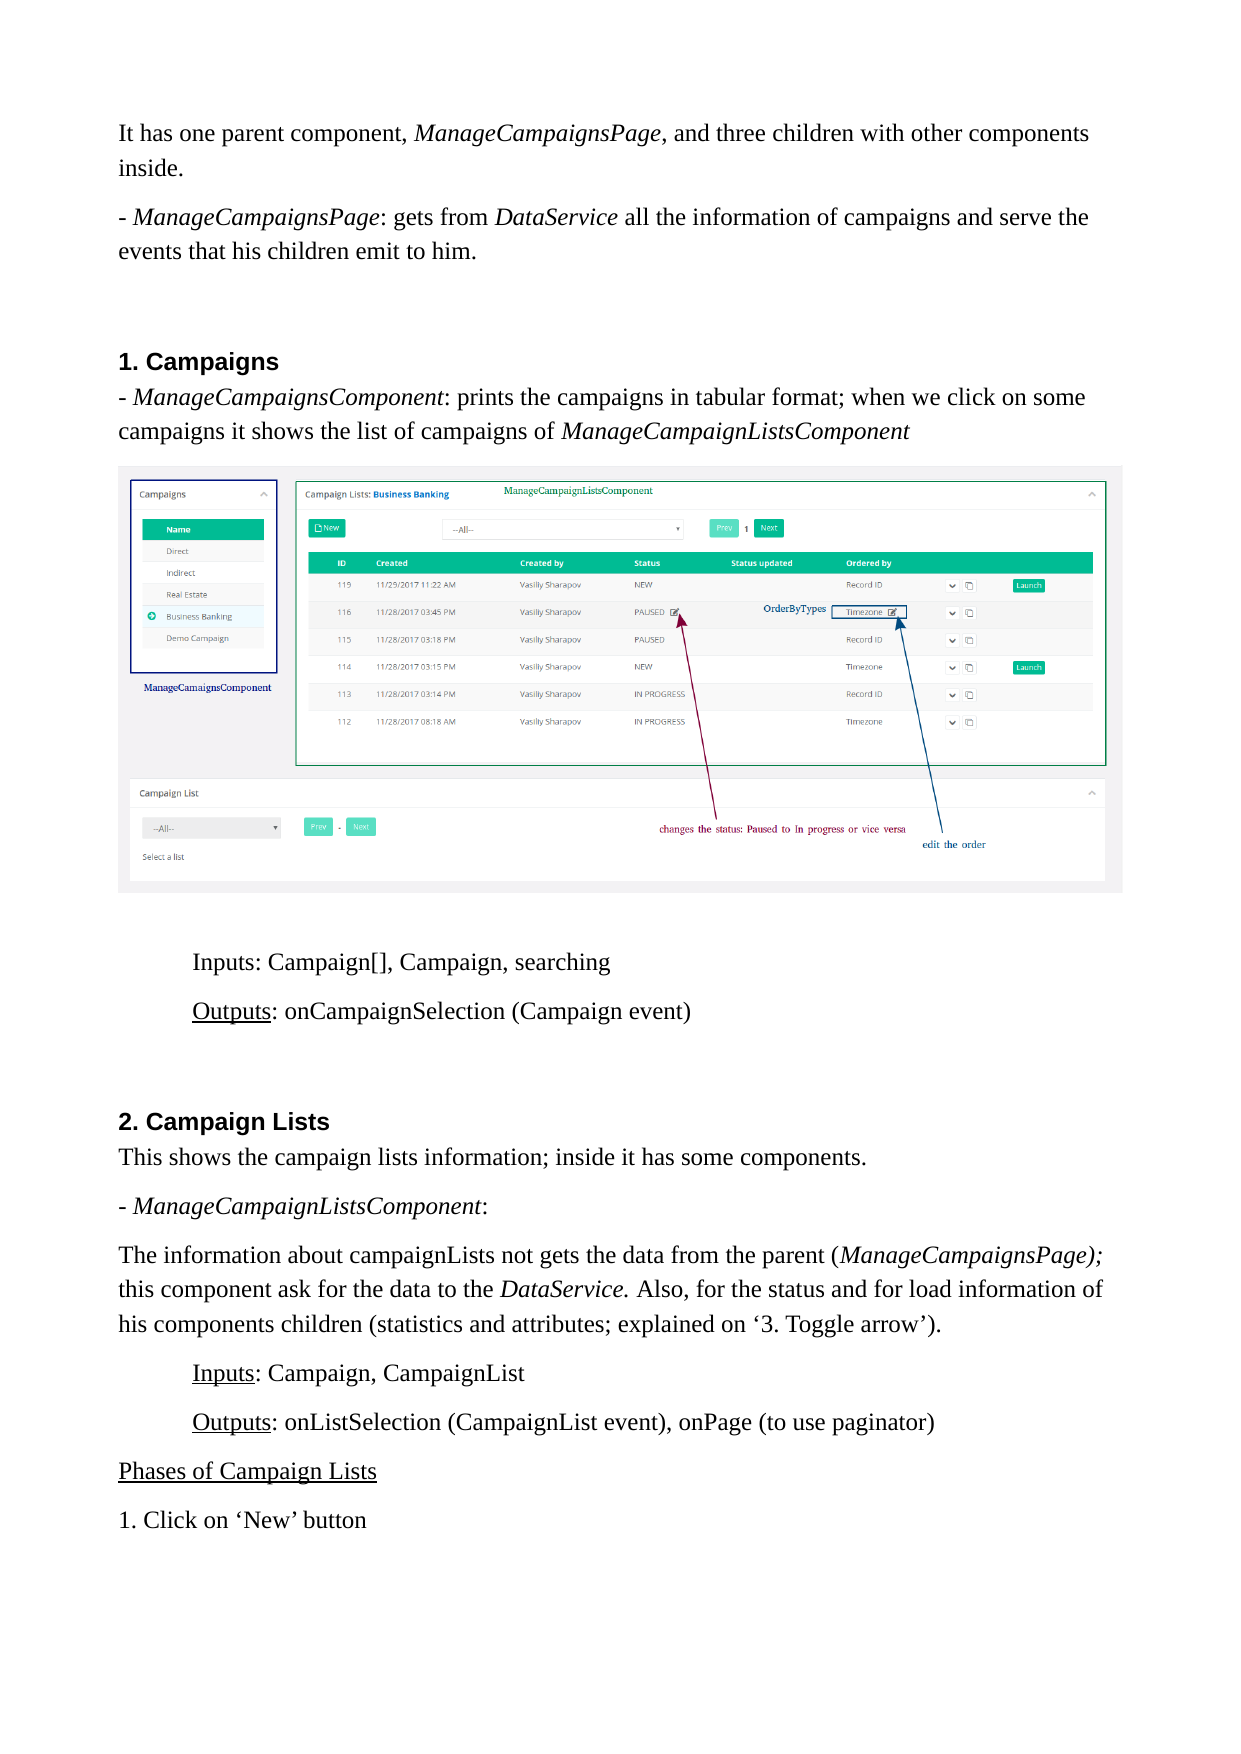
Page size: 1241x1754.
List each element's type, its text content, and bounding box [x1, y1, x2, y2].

text 1. Click on ‘New’ button [118, 1505, 1122, 1534]
text Outputs: onListSelection (CampaignList event), onPage (to use paginator) [118, 1407, 1122, 1436]
text It has one parent component, ManageCampaignsPage, and three children with other components inside. [118, 118, 1122, 181]
text This shows the campaign lists information; inside it has some components. [118, 1142, 1122, 1171]
picture [118, 465, 1123, 893]
text - ManageCampaignListsComponent: [118, 1191, 1122, 1220]
subtitle 1. Campaigns [118, 347, 1122, 375]
text Inputs: Campaign[], Campaign, searching [118, 947, 1122, 976]
text The information about campaignLists not gets the data from the parent (ManageCampaignsPage); this component ask for the data to the DataService. Also, for the status and for load information of his components children (statistics and attributes; explained on ‘3. Toggle arrow’). [118, 1240, 1122, 1338]
text Outputs: onCampaignSelection (Campaign event) [118, 996, 1122, 1025]
text Phases of Campaign Lists [118, 1456, 1122, 1485]
text - ManageCampaignsPage: gets from DataService all the information of campaigns and serve the events that his children emit to him. [118, 202, 1122, 265]
subtitle 2. Campaign Lists [118, 1107, 1122, 1136]
text - ManageCampaignsComponent: prints the campaigns in tabular format; when we click on some campaigns it shows the list of campaigns of ManageCampaignListsComponent [118, 382, 1122, 445]
text Inputs: Campaign, CampaignList [118, 1358, 1122, 1387]
